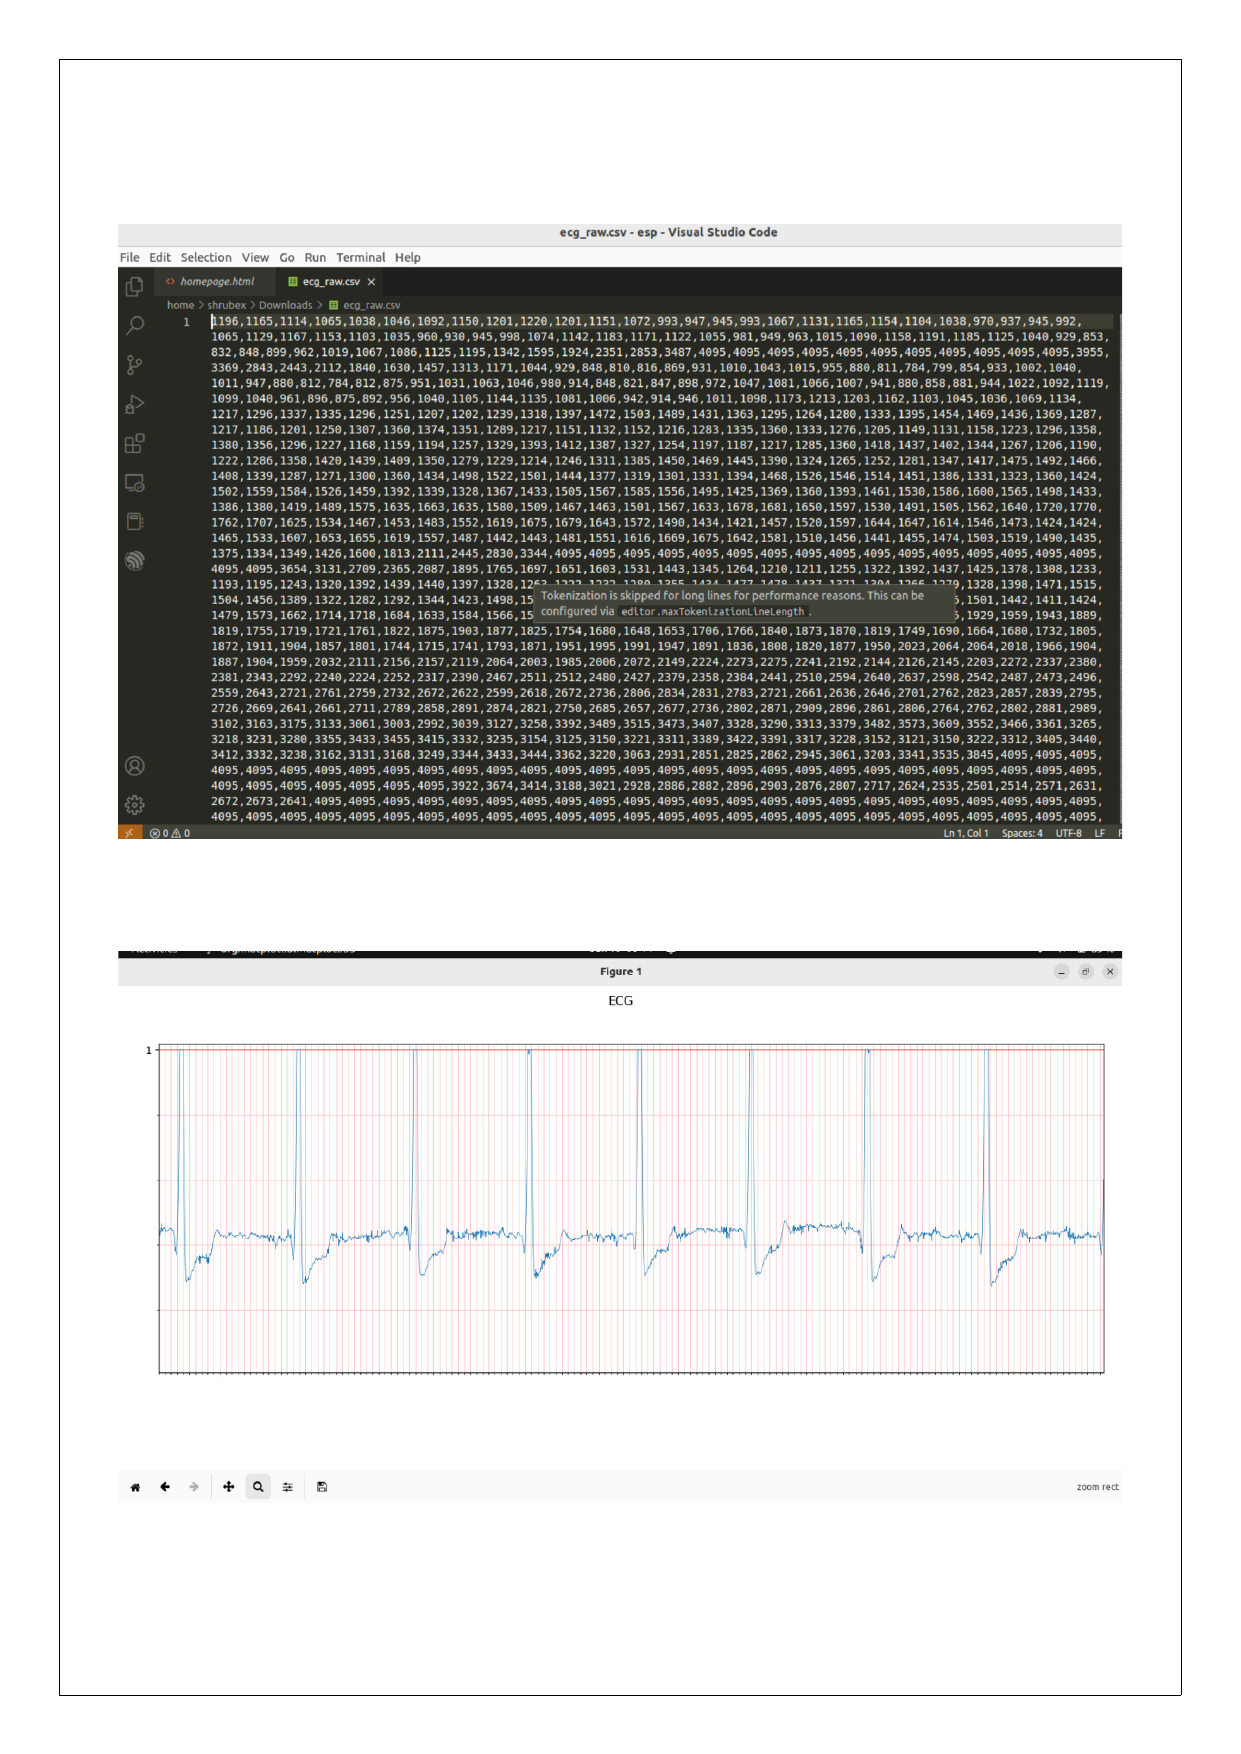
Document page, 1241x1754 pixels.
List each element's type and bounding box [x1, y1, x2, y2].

picture [118, 224, 1123, 839]
picture [118, 951, 1123, 1503]
